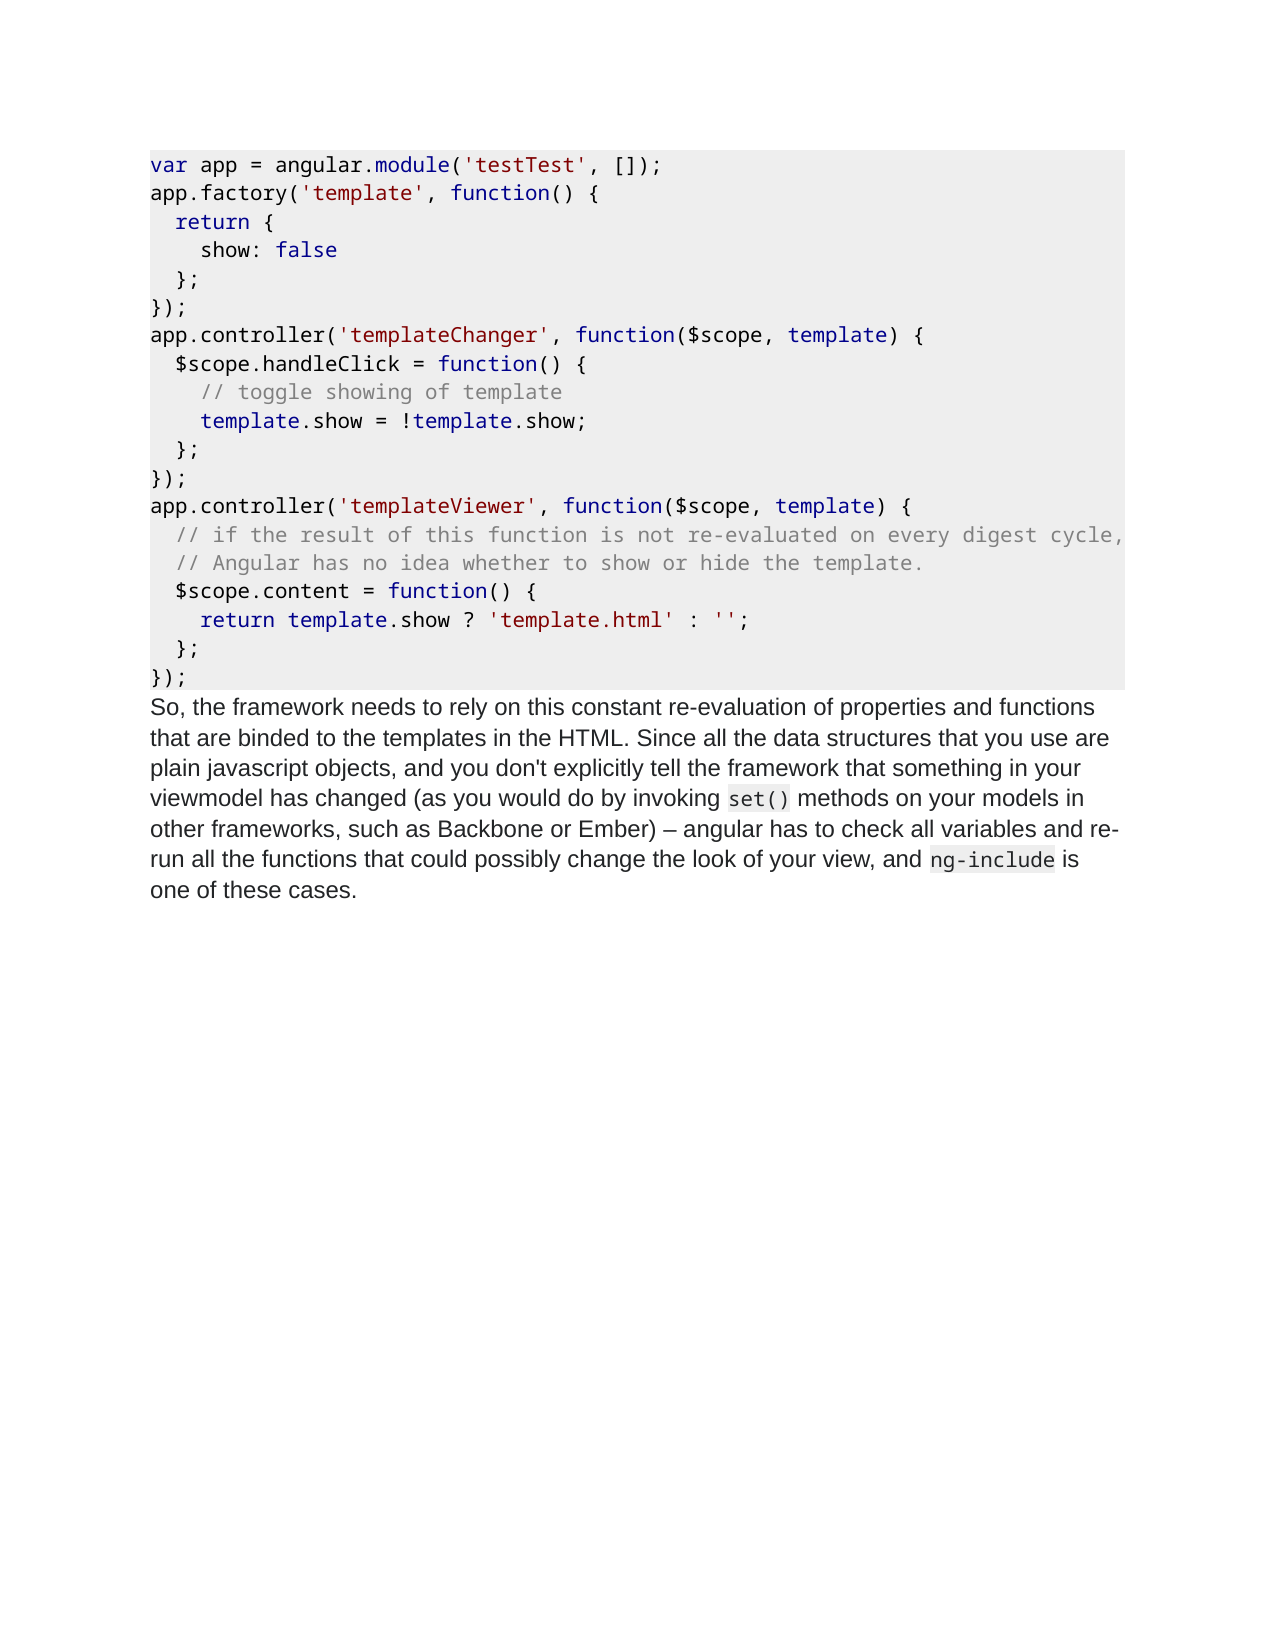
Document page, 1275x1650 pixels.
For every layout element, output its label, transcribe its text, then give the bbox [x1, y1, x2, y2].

text app.factory('template', function() { [150, 178, 1125, 207]
text // Angular has no idea whether to show or hide the template. [150, 548, 1125, 577]
text template.show = !template.show; [150, 406, 1125, 434]
text }; [150, 434, 1125, 463]
text }; [150, 633, 1125, 662]
text return template.show ? 'template.html' : ''; [150, 605, 1125, 633]
text So, the framework needs to rely on this constant re-evaluation of properties and functions that are binded to the templates in the HTML. Since all the data structures that you use are plain javascript objects, and you don't explicitly tell the framework that something in your viewmodel has changed (as you would do by invoking set() methods on your models in other frameworks, such as Backbone or Ember) – angular has to check all variables and re-run all the functions that could possibly change the look of your view, and ng-include is one of these cases. [150, 690, 1125, 904]
text }; [150, 264, 1125, 292]
text $scope.handleClick = function() { [150, 349, 1125, 377]
text var app = angular.module('testTest', []); [150, 150, 1125, 178]
text $scope.content = function() { [150, 577, 1125, 605]
text }); [150, 662, 1125, 690]
text app.controller('templateViewer', function($scope, template) { [150, 491, 1125, 520]
text // toggle showing of template [150, 377, 1125, 406]
text show: false [150, 235, 1125, 264]
text // if the result of this function is not re-evaluated on every digest cycle, [150, 520, 1125, 548]
text return { [150, 207, 1125, 235]
text }); [150, 292, 1125, 321]
text }); [150, 463, 1125, 491]
text app.controller('templateChanger', function($scope, template) { [150, 321, 1125, 349]
